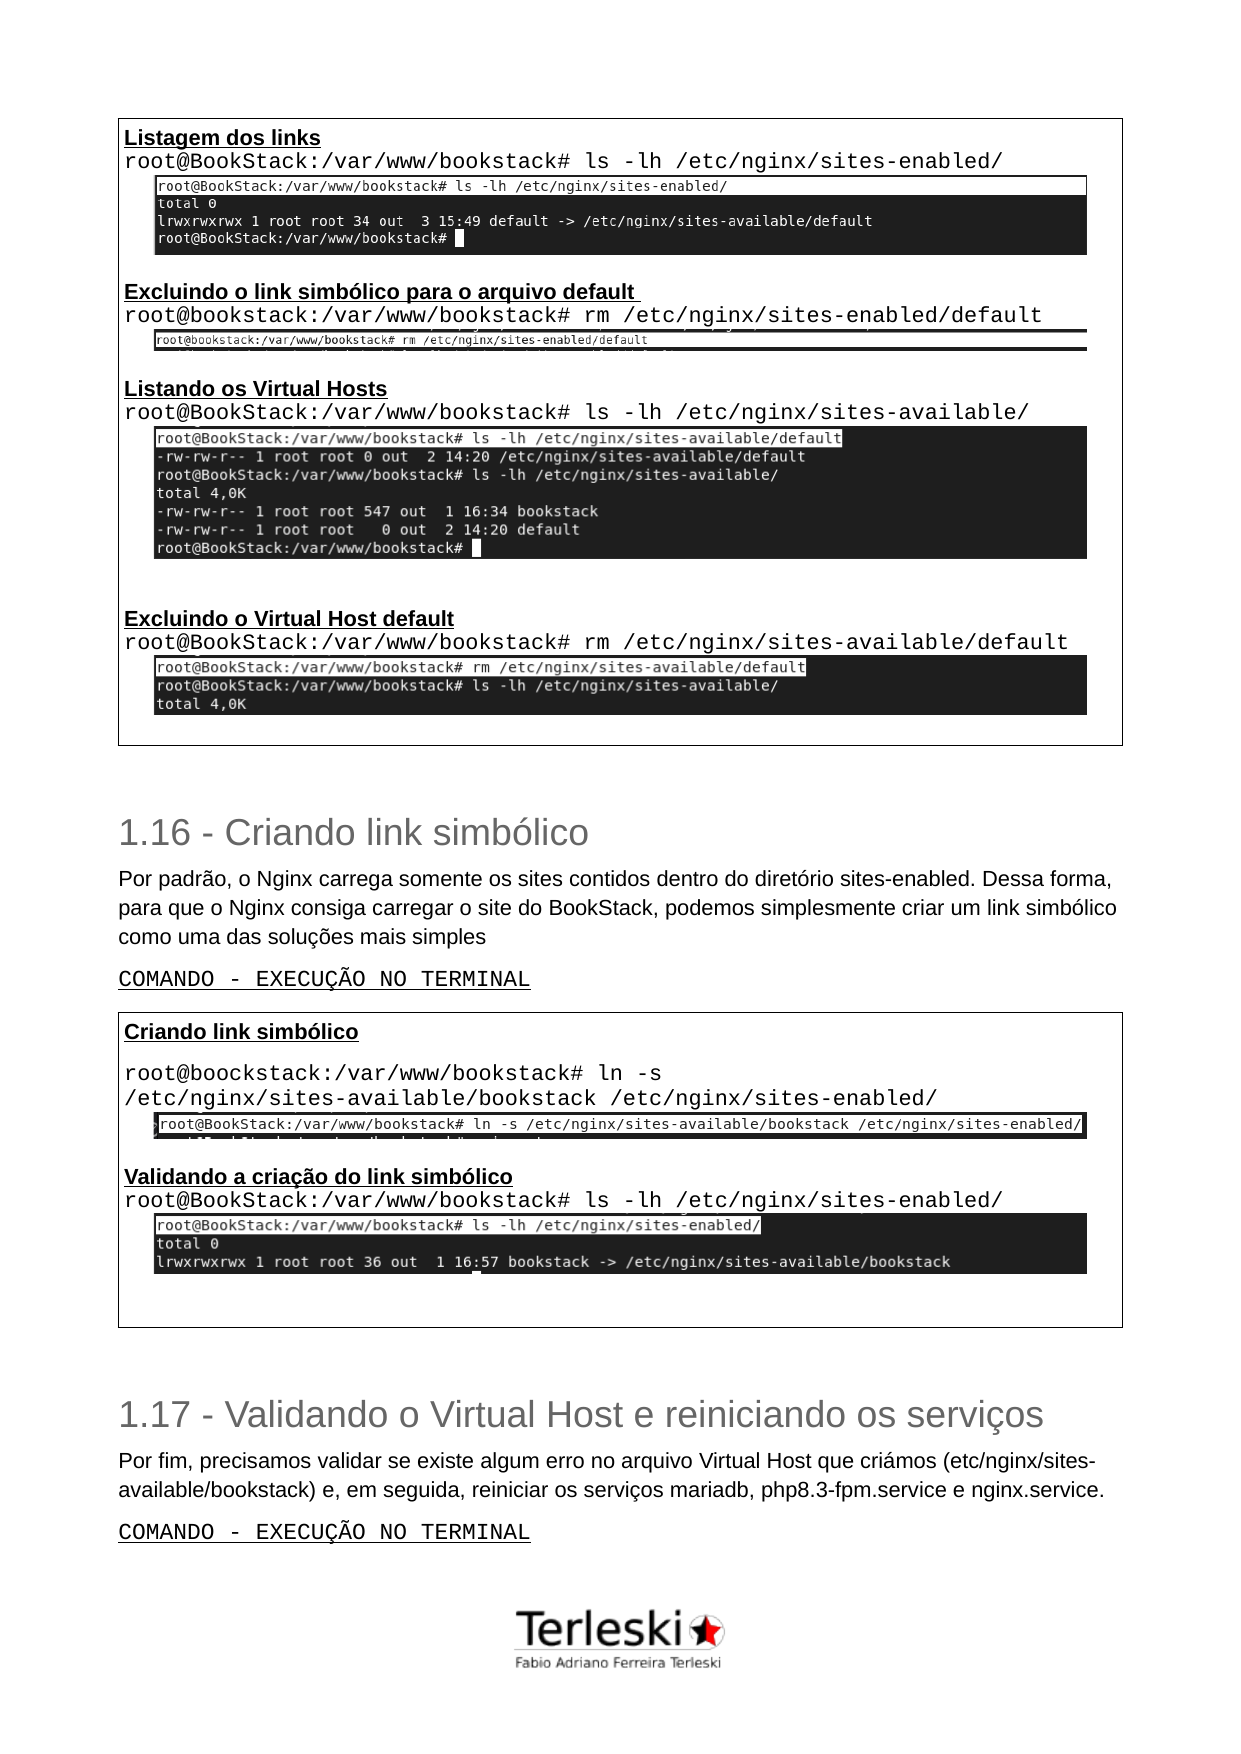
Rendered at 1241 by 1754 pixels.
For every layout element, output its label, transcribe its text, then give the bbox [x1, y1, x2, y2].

picture [513, 1607, 727, 1673]
text Por padrão, o Nginx carrega somente os sites contidos dentro do diretório sites-enabled. Dessa forma, para que o Nginx consiga carregar o site do BookStack, podemos simplesmente criar um link simbólico como uma das soluções mais simples [118, 866, 1122, 949]
picture [153, 426, 1087, 559]
text COMANDO - EXECUÇÃO NO TERMINAL [118, 968, 1122, 994]
table_header Listagem dos links root@BookStack:/var/www/bookstack# ls -lh /etc/nginx/sites-enabled/ Excluindo o link simbólico para o arquivo default root@bookstack:/var/www/bookstack# rm /etc/nginx/sites-enabled/default Listando os Virtual Hosts root@BookStack:/var/www/bookstack# ls -lh /etc/nginx/sites-available/ Excluindo o Virtual Host default root@BookStack:/var/www/bookstack# rm /etc/nginx/sites-available/default [119, 119, 1122, 745]
picture [153, 655, 1087, 715]
subtitle 1.16 - Criando link simbólico [118, 811, 1122, 854]
text Por fim, precisamos validar se existe algum erro no arquivo Virtual Host que criámos (etc/nginx/sites-available/bookstack) e, em seguida, reiniciar os serviços mariadb, php8.3-fpm.service e nginx.service. [118, 1448, 1122, 1502]
picture [153, 329, 1087, 351]
picture [153, 175, 1087, 255]
picture [153, 1112, 1087, 1139]
picture [153, 1213, 1087, 1274]
subtitle 1.17 - Validando o Virtual Host e reiniciando os serviços [118, 1392, 1122, 1436]
text COMANDO - EXECUÇÃO NO TERMINAL [118, 1521, 1122, 1547]
table_header Criando link simbólico root@boockstack:/var/www/bookstack# ln -s /etc/nginx/sites-available/bookstack /etc/nginx/sites-enabled/ Validando a criação do link simbólico root@BookStack:/var/www/bookstack# ls -lh /etc/nginx/sites-enabled/ [119, 1013, 1122, 1327]
